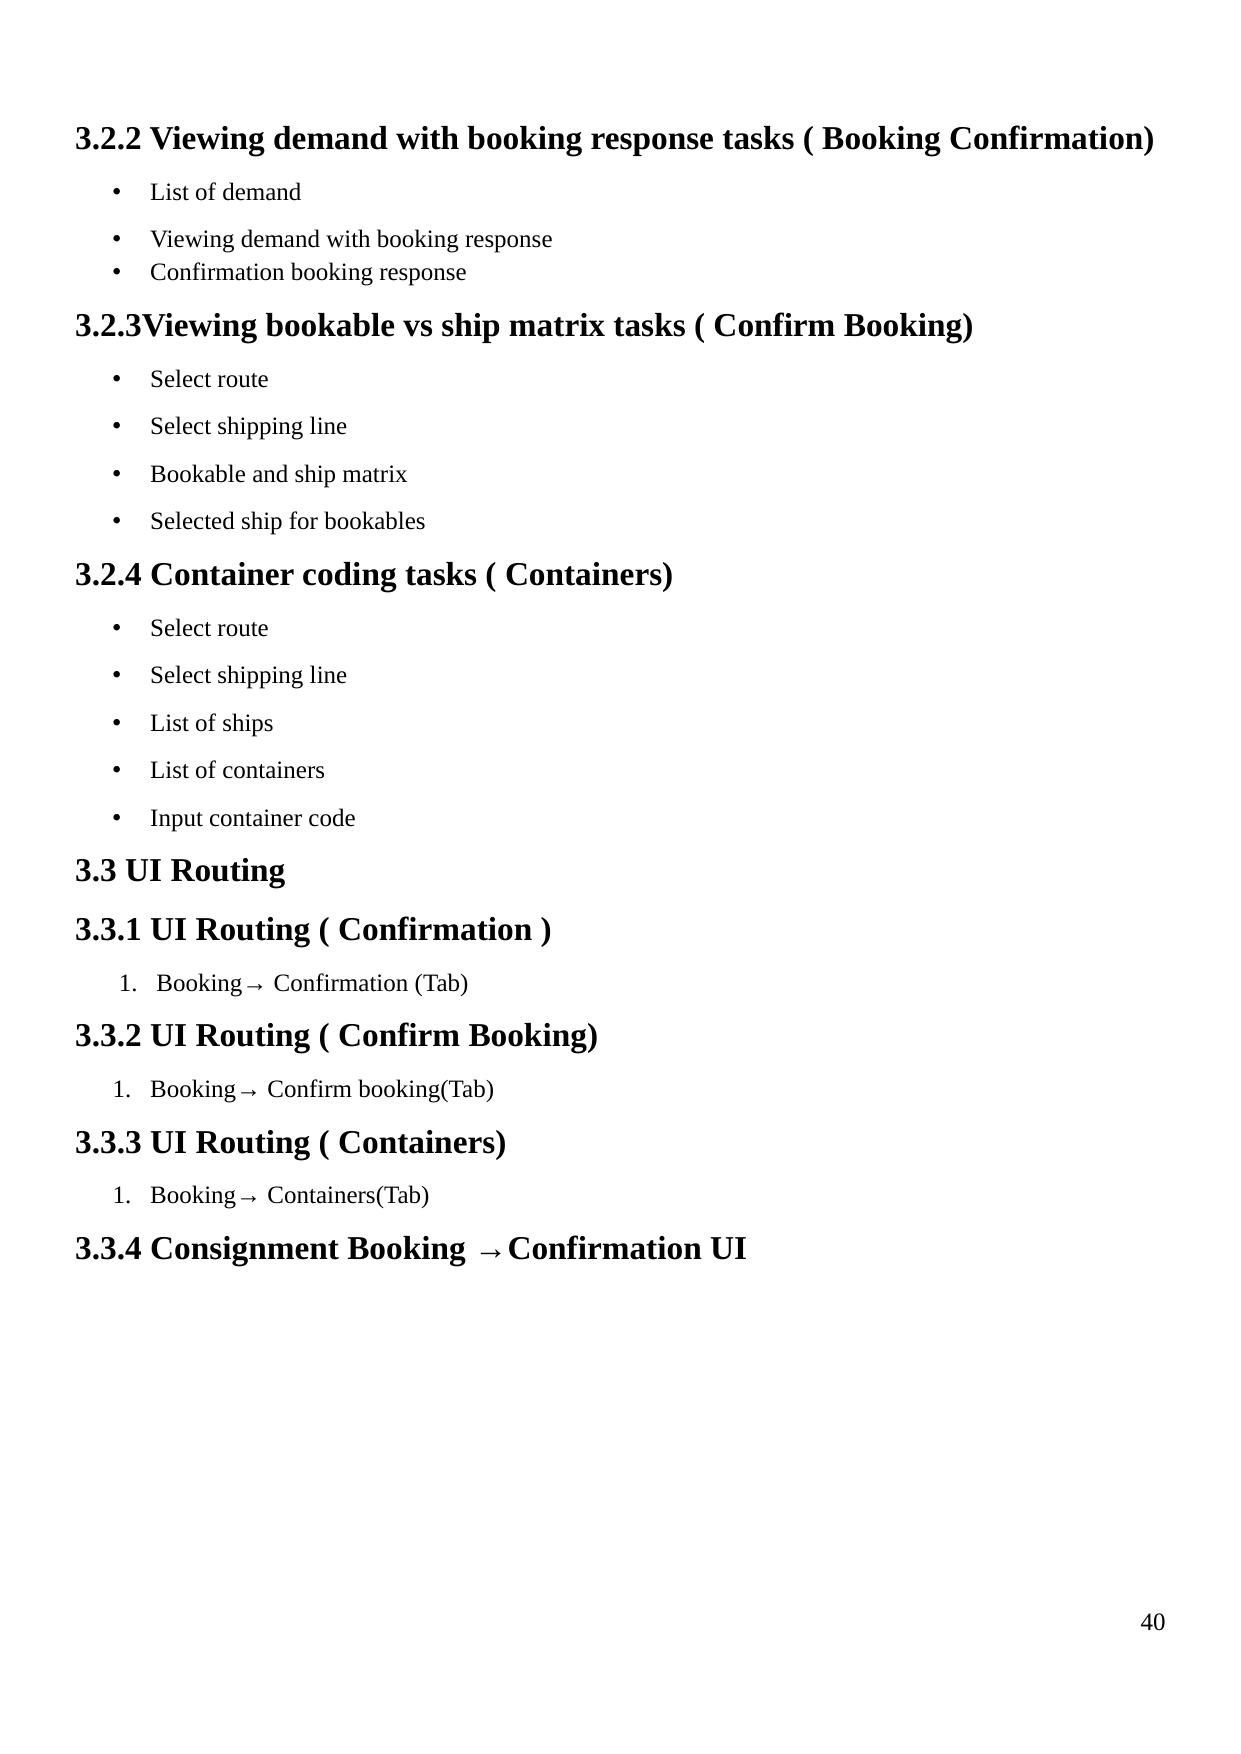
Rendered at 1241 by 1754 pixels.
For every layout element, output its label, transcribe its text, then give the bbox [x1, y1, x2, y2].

list Booking→ Containers(Tab) [112, 1181, 1165, 1209]
list Bookable and ship matrix [112, 459, 1165, 488]
list Booking→ Confirmation (Tab) [119, 968, 1165, 997]
list Select shipping line [112, 660, 1165, 689]
list Input container code [112, 803, 1165, 832]
text 3.2.3Viewing bookable vs ship matrix tasks ( Confirm Booking) [75, 305, 1165, 343]
list Select route [112, 364, 1165, 392]
text 3.2.2 Viewing demand with booking response tasks ( Booking Confirmation) [75, 118, 1165, 156]
text 3.3.1 UI Routing ( Confirmation ) [75, 909, 1165, 948]
list Select route [112, 613, 1165, 641]
list Selected ship for bookables [112, 506, 1165, 535]
text 3.3 UI Routing [75, 851, 1165, 889]
text 3.3.4 Consignment Booking →Confirmation UI [75, 1228, 1165, 1266]
list Viewing demand with booking response [112, 224, 1165, 253]
list Booking→ Confirm booking(Tab) [112, 1074, 1165, 1103]
list List of containers [112, 756, 1165, 784]
list List of ships [112, 708, 1165, 737]
text 3.3.3 UI Routing ( Containers) [75, 1122, 1165, 1160]
list Select shipping line [112, 411, 1165, 440]
list List of demand [112, 177, 1165, 206]
text 3.3.2 UI Routing ( Confirm Booking) [75, 1016, 1165, 1054]
list Confirmation booking response [112, 257, 1165, 286]
text 3.2.4 Container coding tasks ( Containers) [75, 554, 1165, 592]
